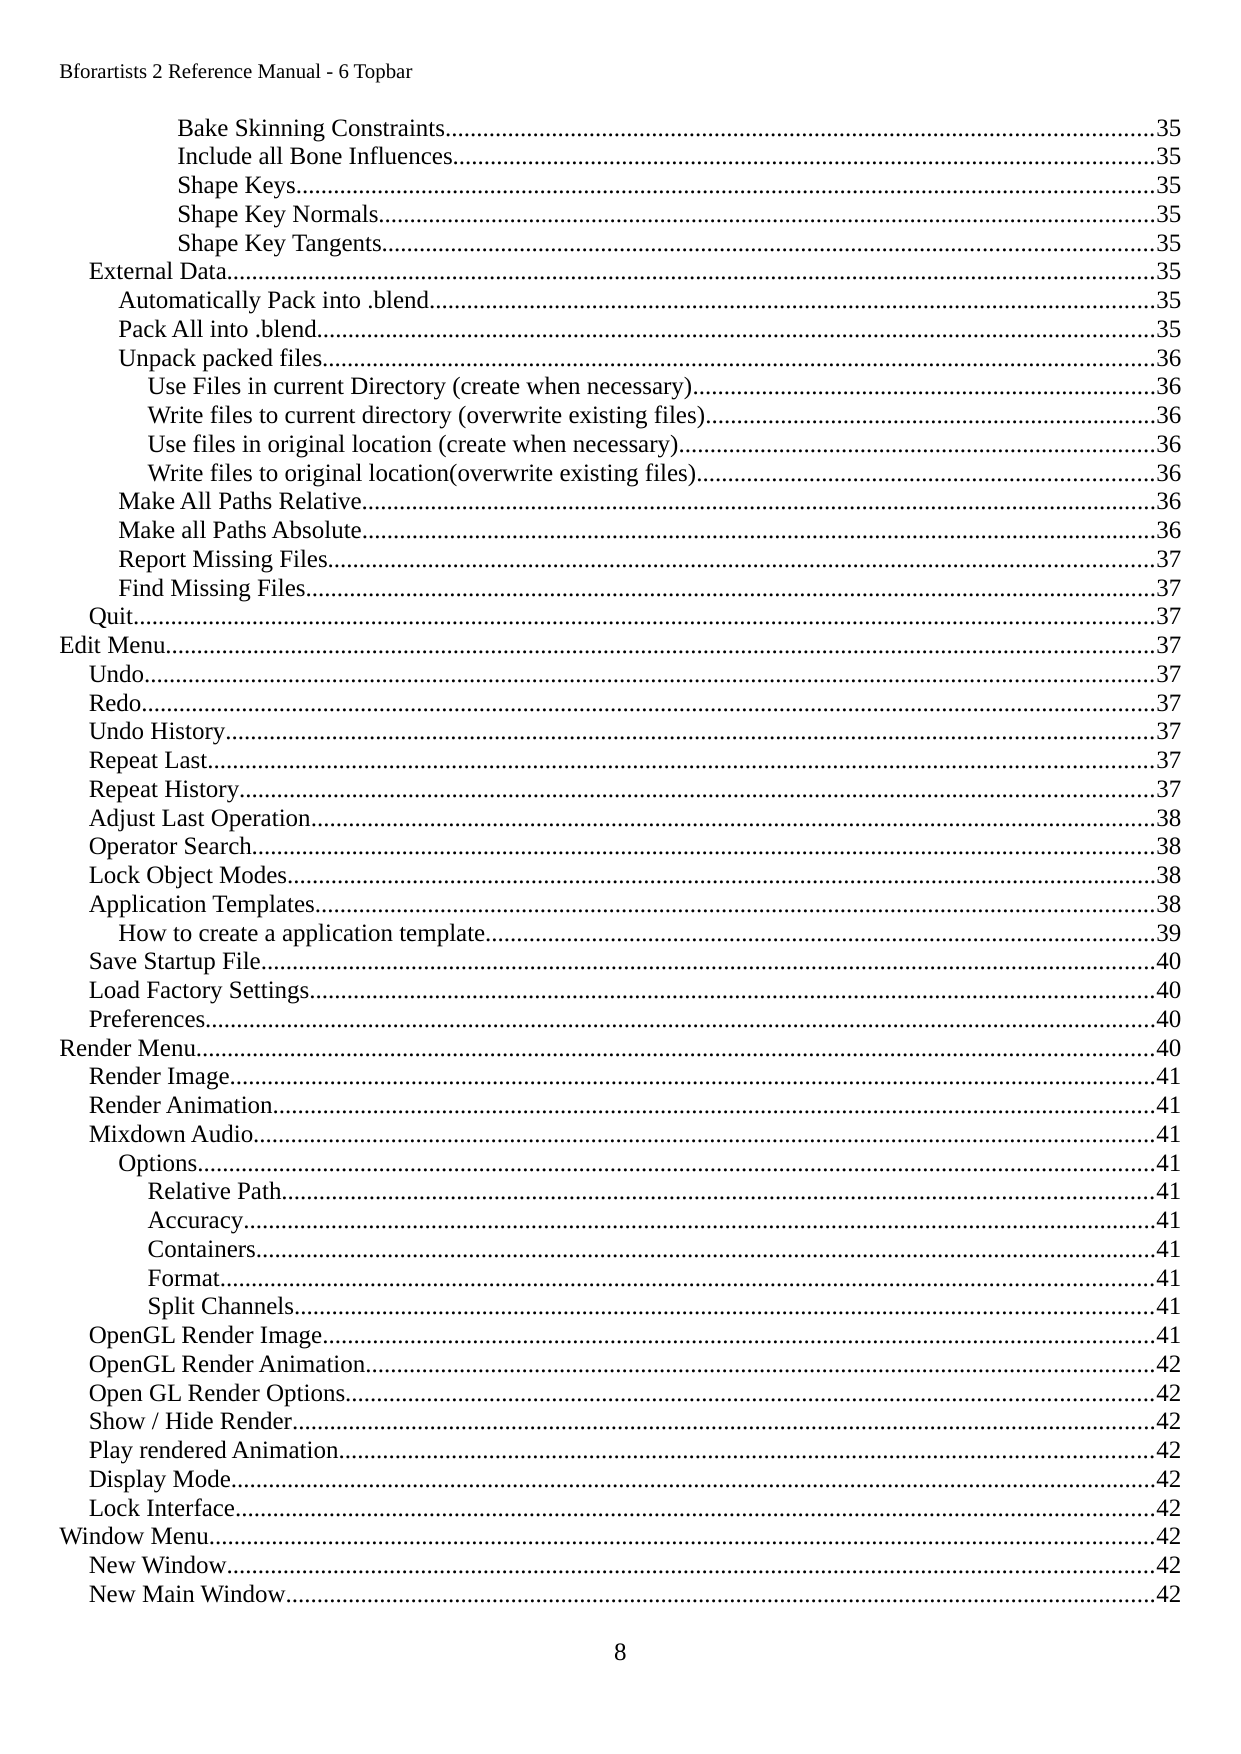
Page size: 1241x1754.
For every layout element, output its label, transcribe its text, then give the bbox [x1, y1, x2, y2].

text Lock Object Modes 38 [88, 860, 1181, 889]
text Split Channels 41 [147, 1291, 1181, 1320]
text Include all Bone Influences 35 [177, 141, 1181, 170]
text Undo History 37 [88, 716, 1181, 745]
text Mixdown Audio 41 [88, 1119, 1181, 1148]
text Shape Keys 35 [177, 170, 1181, 199]
text Repeat Last 37 [88, 745, 1181, 774]
text Edit Menu 37 [59, 630, 1181, 659]
text Accuracy 41 [147, 1205, 1181, 1234]
text Write files to current directory (overwrite existing files) 36 [147, 400, 1181, 429]
text Adjust Last Operation 38 [88, 803, 1181, 831]
text Pack All into .blend 35 [118, 314, 1181, 343]
text Use files in original location (create when necessary) 36 [147, 429, 1181, 458]
text Automatically Pack into .blend 35 [118, 285, 1181, 314]
text Bake Skinning Constraints 35 [177, 113, 1181, 141]
text How to create a application template 39 [118, 918, 1181, 946]
text Load Factory Settings 40 [88, 975, 1181, 1004]
text Render Menu 40 [59, 1033, 1181, 1061]
text Save Startup File 40 [88, 946, 1181, 975]
text Format 41 [147, 1263, 1181, 1291]
text Display Mode 42 [88, 1464, 1181, 1493]
text Repeat History 37 [88, 774, 1181, 803]
text OpenGL Render Image 41 [88, 1320, 1181, 1349]
text Find Missing Files 37 [118, 573, 1181, 601]
text Report Missing Files 37 [118, 544, 1181, 573]
text Window Menu 42 [59, 1521, 1181, 1550]
text Open GL Render Options 42 [88, 1378, 1181, 1406]
text Operator Search 38 [88, 831, 1181, 860]
text Lock Interface 42 [88, 1493, 1181, 1521]
text Use Files in current Directory (create when necessary) 36 [147, 371, 1181, 400]
text Redo 37 [88, 688, 1181, 716]
text Options 41 [118, 1148, 1181, 1176]
text Make all Paths Absolute 36 [118, 515, 1181, 544]
text Unpack packed files 36 [118, 343, 1181, 371]
text Shape Key Tangents 35 [177, 228, 1181, 256]
text Render Animation 41 [88, 1090, 1181, 1119]
text Shape Key Normals 35 [177, 199, 1181, 228]
text Preferences 40 [88, 1004, 1181, 1033]
text New Main Window 42 [88, 1579, 1181, 1608]
text Make All Paths Relative 36 [118, 486, 1181, 515]
text Render Image 41 [88, 1061, 1181, 1090]
text Relative Path 41 [147, 1176, 1181, 1205]
text External Data 35 [88, 256, 1181, 285]
text New Window 42 [88, 1550, 1181, 1579]
text Quit 37 [88, 601, 1181, 630]
text Play rendered Animation 42 [88, 1435, 1181, 1464]
text Show / Hide Render 42 [88, 1406, 1181, 1435]
text OpenGL Render Animation 42 [88, 1349, 1181, 1378]
text Undo 37 [88, 659, 1181, 688]
text Application Templates 38 [88, 889, 1181, 918]
text Containers 41 [147, 1234, 1181, 1263]
text Write files to original location(overwrite existing files) 36 [147, 458, 1181, 486]
